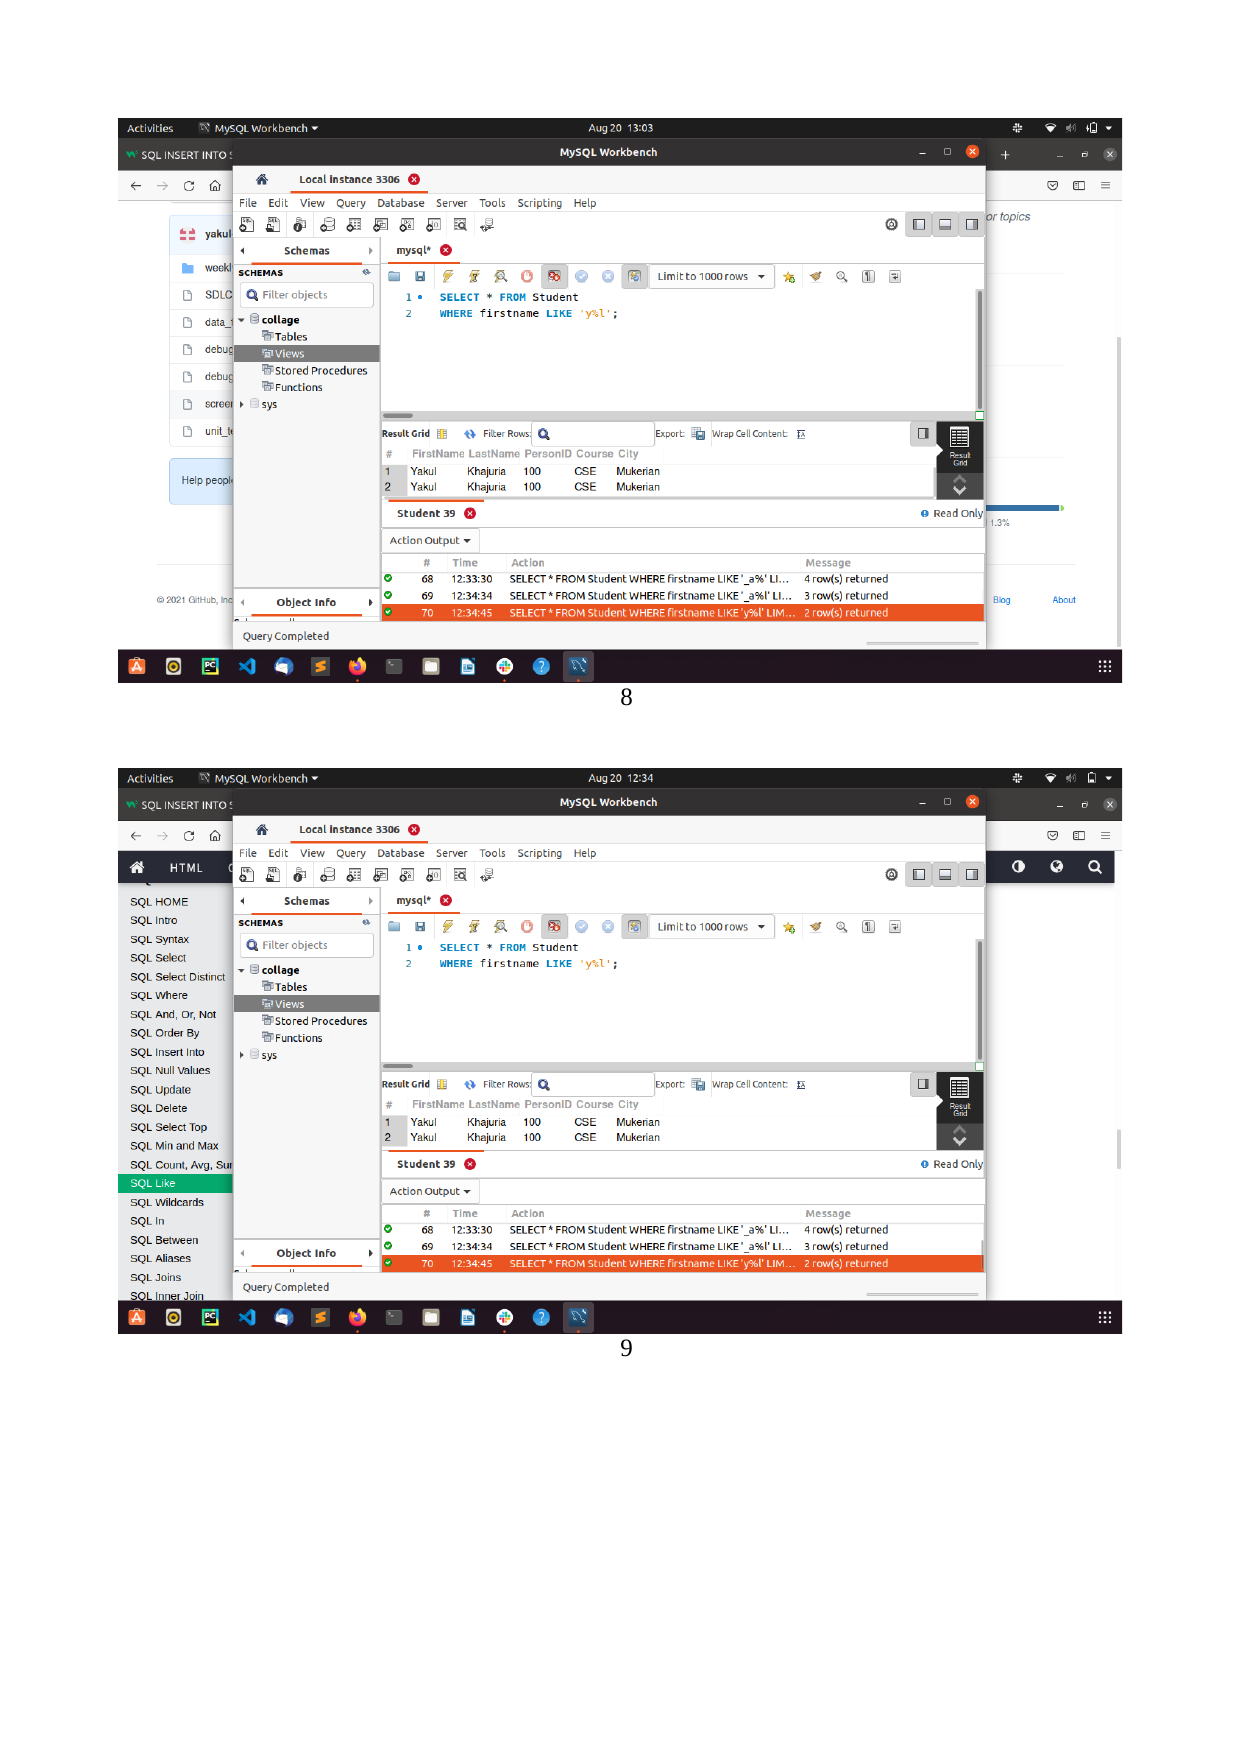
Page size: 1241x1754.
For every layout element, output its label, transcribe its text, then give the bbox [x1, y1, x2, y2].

text 8 [118, 683, 1122, 711]
picture [118, 118, 1123, 683]
picture [118, 768, 1123, 1334]
text 9 [118, 1334, 1122, 1362]
